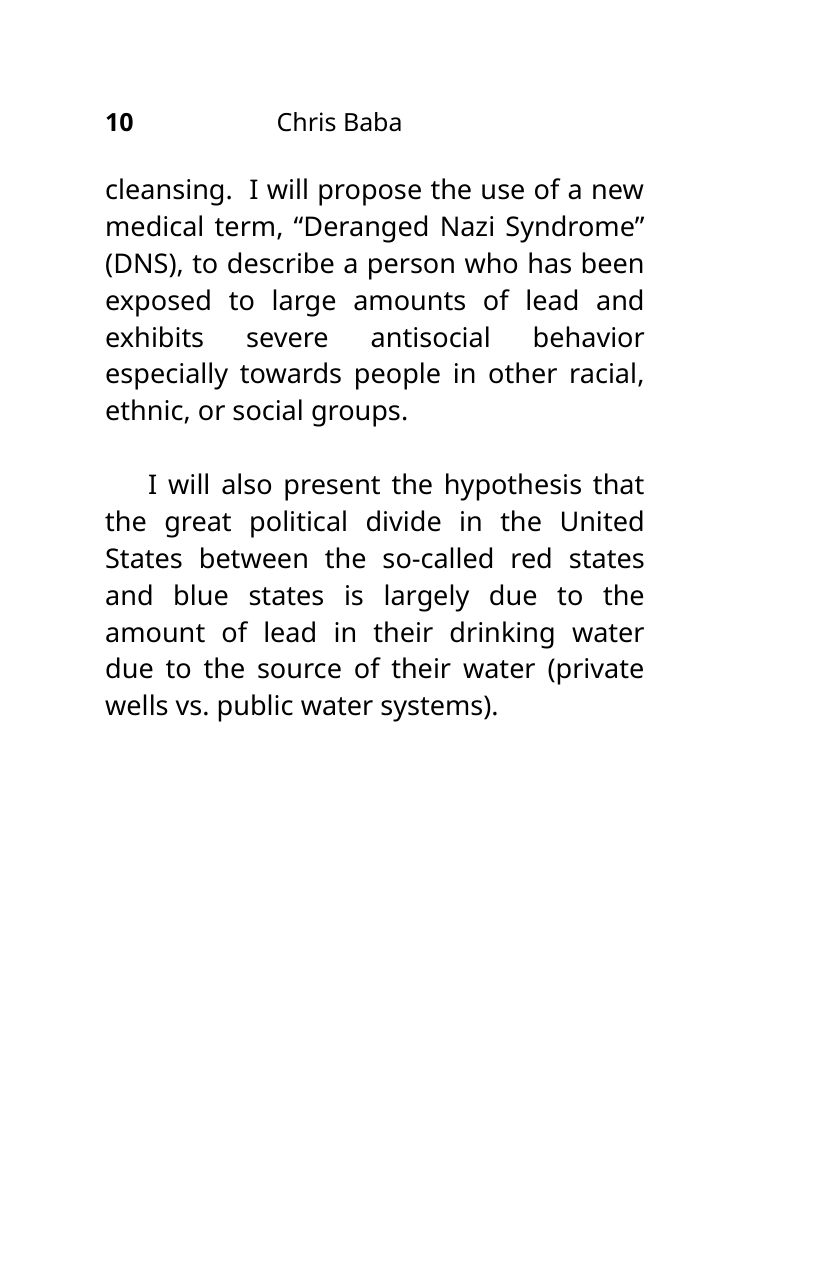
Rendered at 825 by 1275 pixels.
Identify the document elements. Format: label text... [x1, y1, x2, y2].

text I will also present the hypothesis that the great political divide in the United States between the so-called red states and blue states is largely due to the amount of lead in their drinking water due to the source of their water (private wells vs. public water systems). [105, 466, 645, 724]
text cleansing. I will propose the use of a new medical term, “Deranged Nazi Syndrome” (DNS), to describe a person who has been exposed to large amounts of lead and exhibits severe antisocial behavior especially towards people in other racial, ethnic, or social groups. [105, 171, 645, 429]
